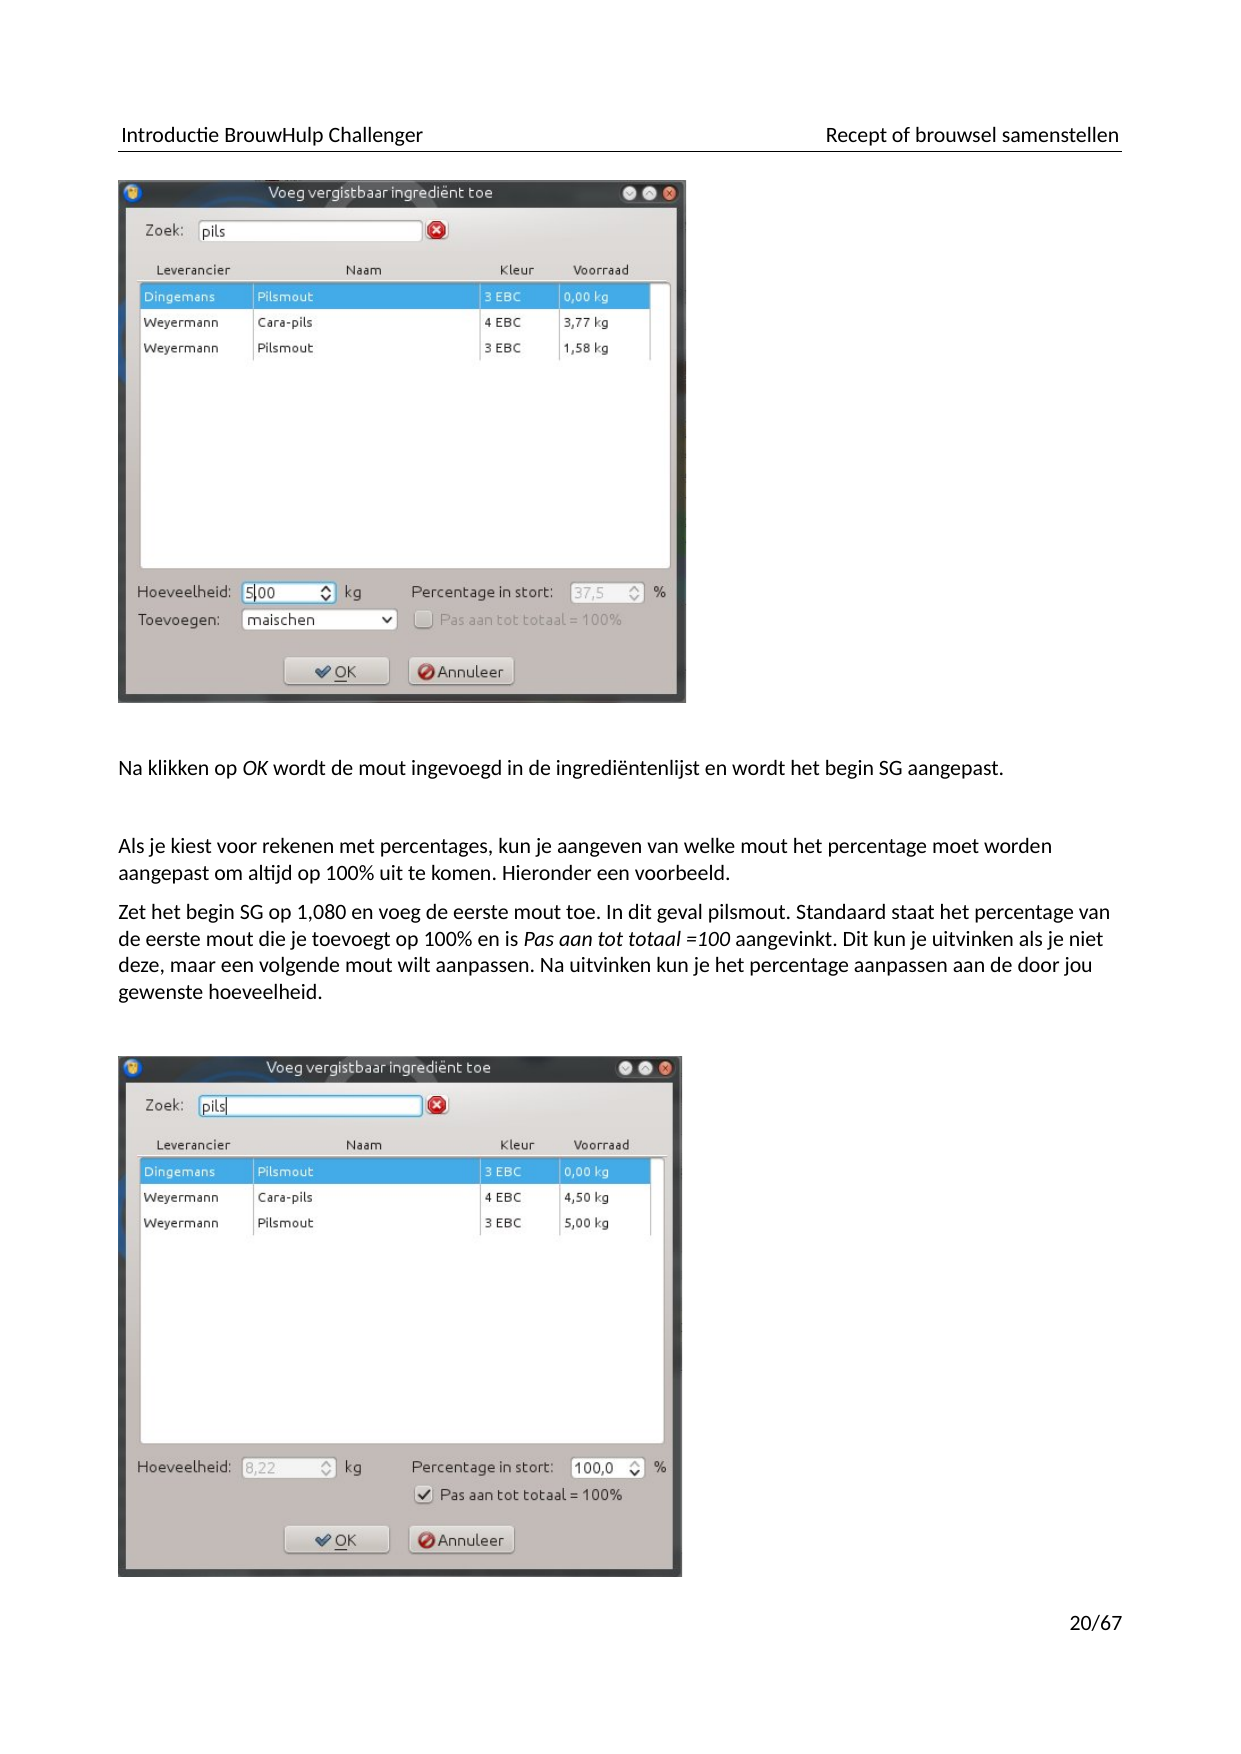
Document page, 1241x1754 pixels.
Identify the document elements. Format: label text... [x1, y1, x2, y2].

text Zet het begin SG op 1,080 en voeg de eerste mout toe. In dit geval pilsmout. Standaard staat het percentage van de eerste mout die je toevoegt op 100% en is Pas aan tot totaal =100 aangevinkt. Dit kun je uitvinken als je niet deze, maar een volgende mout wilt aanpassen. Na uitvinken kun je het percentage aanpassen aan de door jou gewenste hoeveelheid. [118, 898, 1122, 1005]
text Als je kiest voor rekenen met percentages, kun je aangeven van welke mout het percentage moet worden aangepast om altijd op 100% uit te komen. Hieronder een voorbeeld. [118, 832, 1122, 886]
picture [118, 1056, 683, 1577]
text Na klikken op OK wordt de mout ingevoegd in de ingrediëntenlijst en wordt het begin SG aangepast. [118, 754, 1122, 781]
picture [118, 180, 687, 703]
